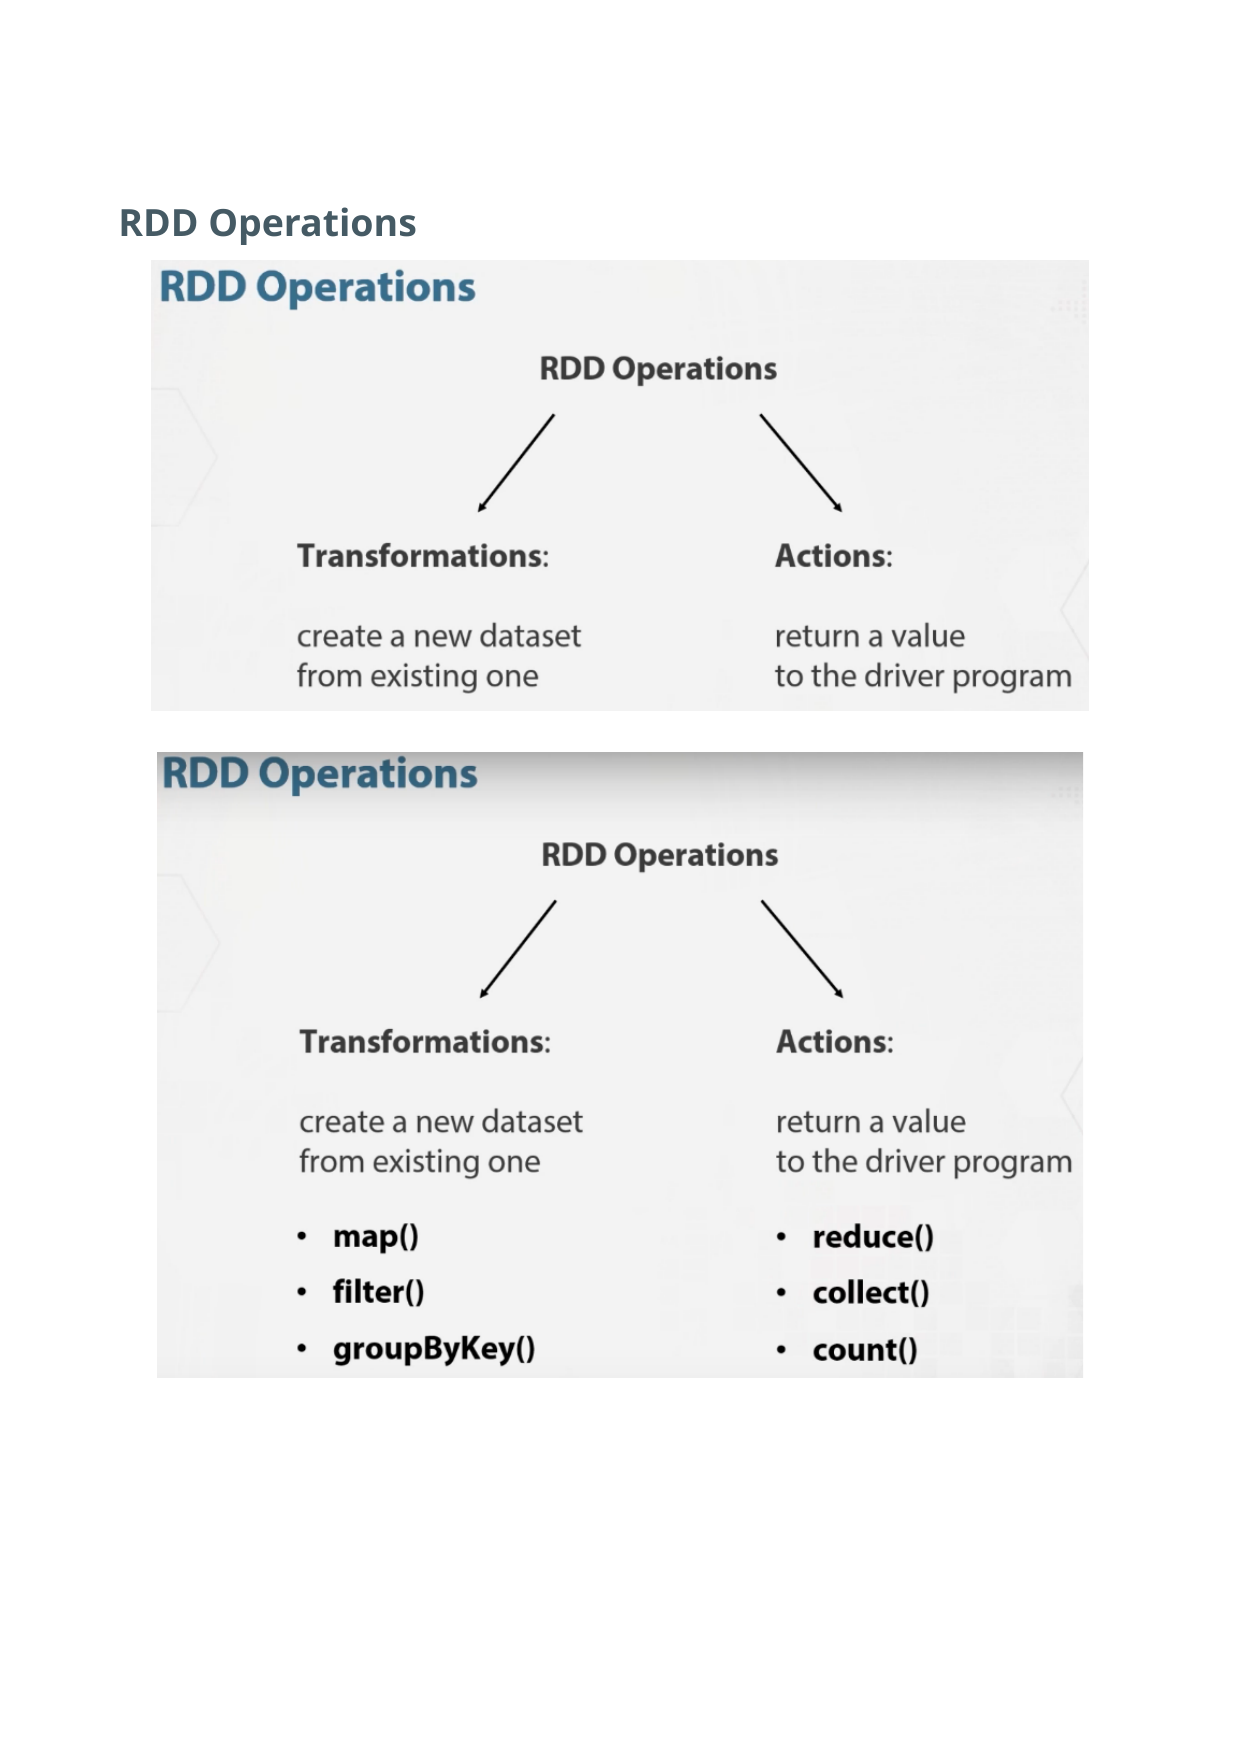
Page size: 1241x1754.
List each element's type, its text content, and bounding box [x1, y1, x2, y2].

picture [157, 752, 1084, 1378]
subtitle RDD Operations [118, 196, 1122, 247]
picture [151, 260, 1089, 711]
